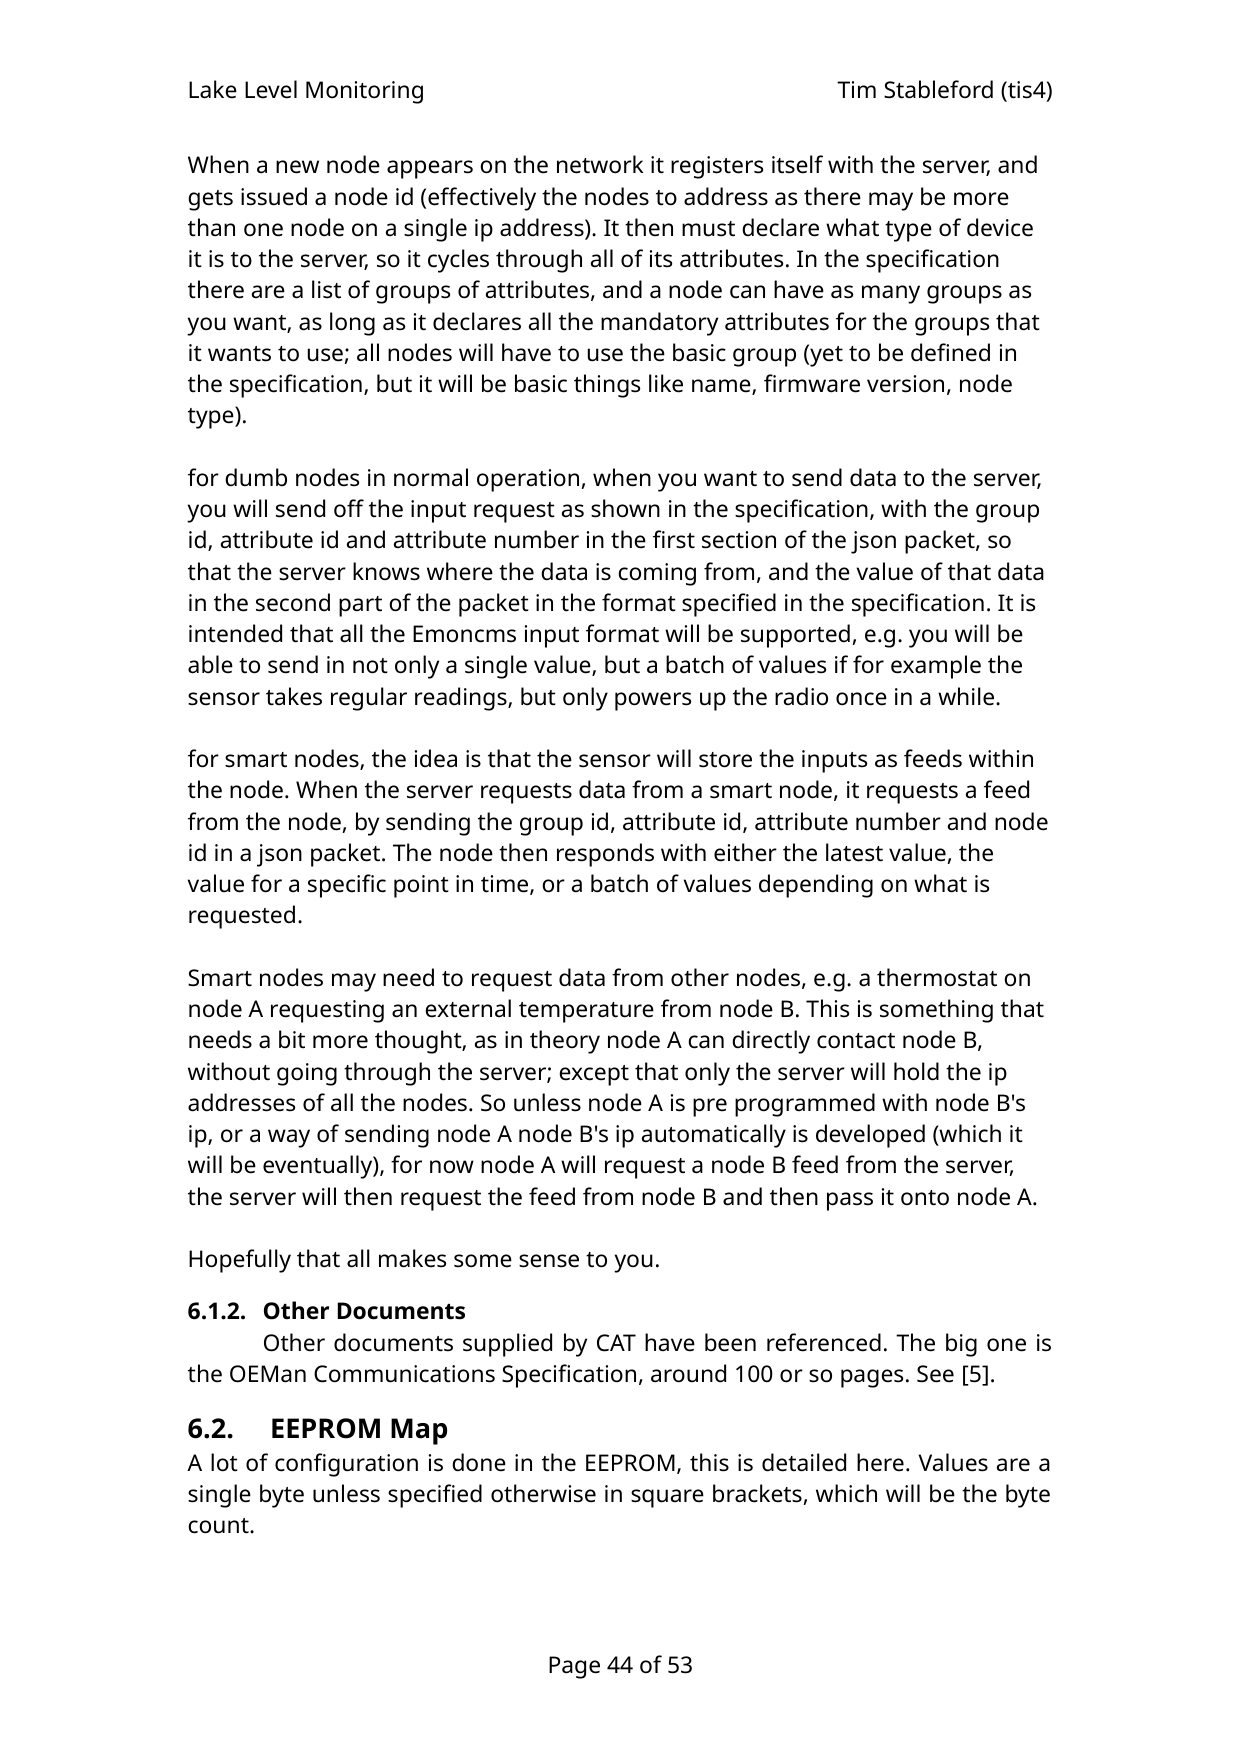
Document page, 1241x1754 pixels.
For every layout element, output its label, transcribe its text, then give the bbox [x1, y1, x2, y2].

subtitle EEPROM Map [187, 1410, 1053, 1447]
text When a new node appears on the network it registers itself with the server, and gets issued a node id (effectively the nodes to address as there may be more than one node on a single ip address). It then must declare what type of device it is to the server, so it cycles through all of its attributes. In the specification there are a list of groups of attributes, and a node can have as many groups as you want, as long as it declares all the mandatory attributes for the groups that it wants to use; all nodes will have to use the basic group (yet to be defined in the specification, but it will be basic things like name, firmware version, node type). for dumb nodes in normal operation, when you want to send data to the server, you will send off the input request as shown in the specification, with the group id, attribute id and attribute number in the first section of the json packet, so that the server knows where the data is coming from, and the value of that data in the second part of the packet in the format specified in the specification. It is intended that all the Emoncms input format will be supported, e.g. you will be able to send in not only a single value, but a batch of values if for example the sensor takes regular readings, but only powers up the radio once in a while. for smart nodes, the idea is that the sensor will store the inputs as feeds within the node. When the server requests data from a smart node, it requests a feed from the node, by sending the group id, attribute id, attribute number and node id in a json packet. The node then responds with either the latest value, the value for a specific point in time, or a batch of values depending on what is requested. Smart nodes may need to request data from other nodes, e.g. a thermostat on node A requesting an external temperature from node B. This is something that needs a bit more thought, as in theory node A can directly contact node B, without going through the server; except that only the server will hold the ip addresses of all the nodes. So unless node A is pre programmed with node B's ip, or a way of sending node A node B's ip automatically is developed (which it will be eventually), for now node A will request a node B feed from the server, the server will then request the feed from node B and then pass it onto node A. Hopefully that all makes some sense to you. [187, 118, 1053, 1274]
text A lot of configuration is done in the EEPROM, this is detailed here. Values are a single byte unless specified otherwise in square brackets, which will be the byte count. [187, 1447, 1053, 1540]
subtitle Other Documents [187, 1295, 1053, 1326]
text Other documents supplied by CAT have been referenced. The big one is the OEMan Communications Specification, around 100 or so pages. See [5]. [187, 1326, 1053, 1389]
